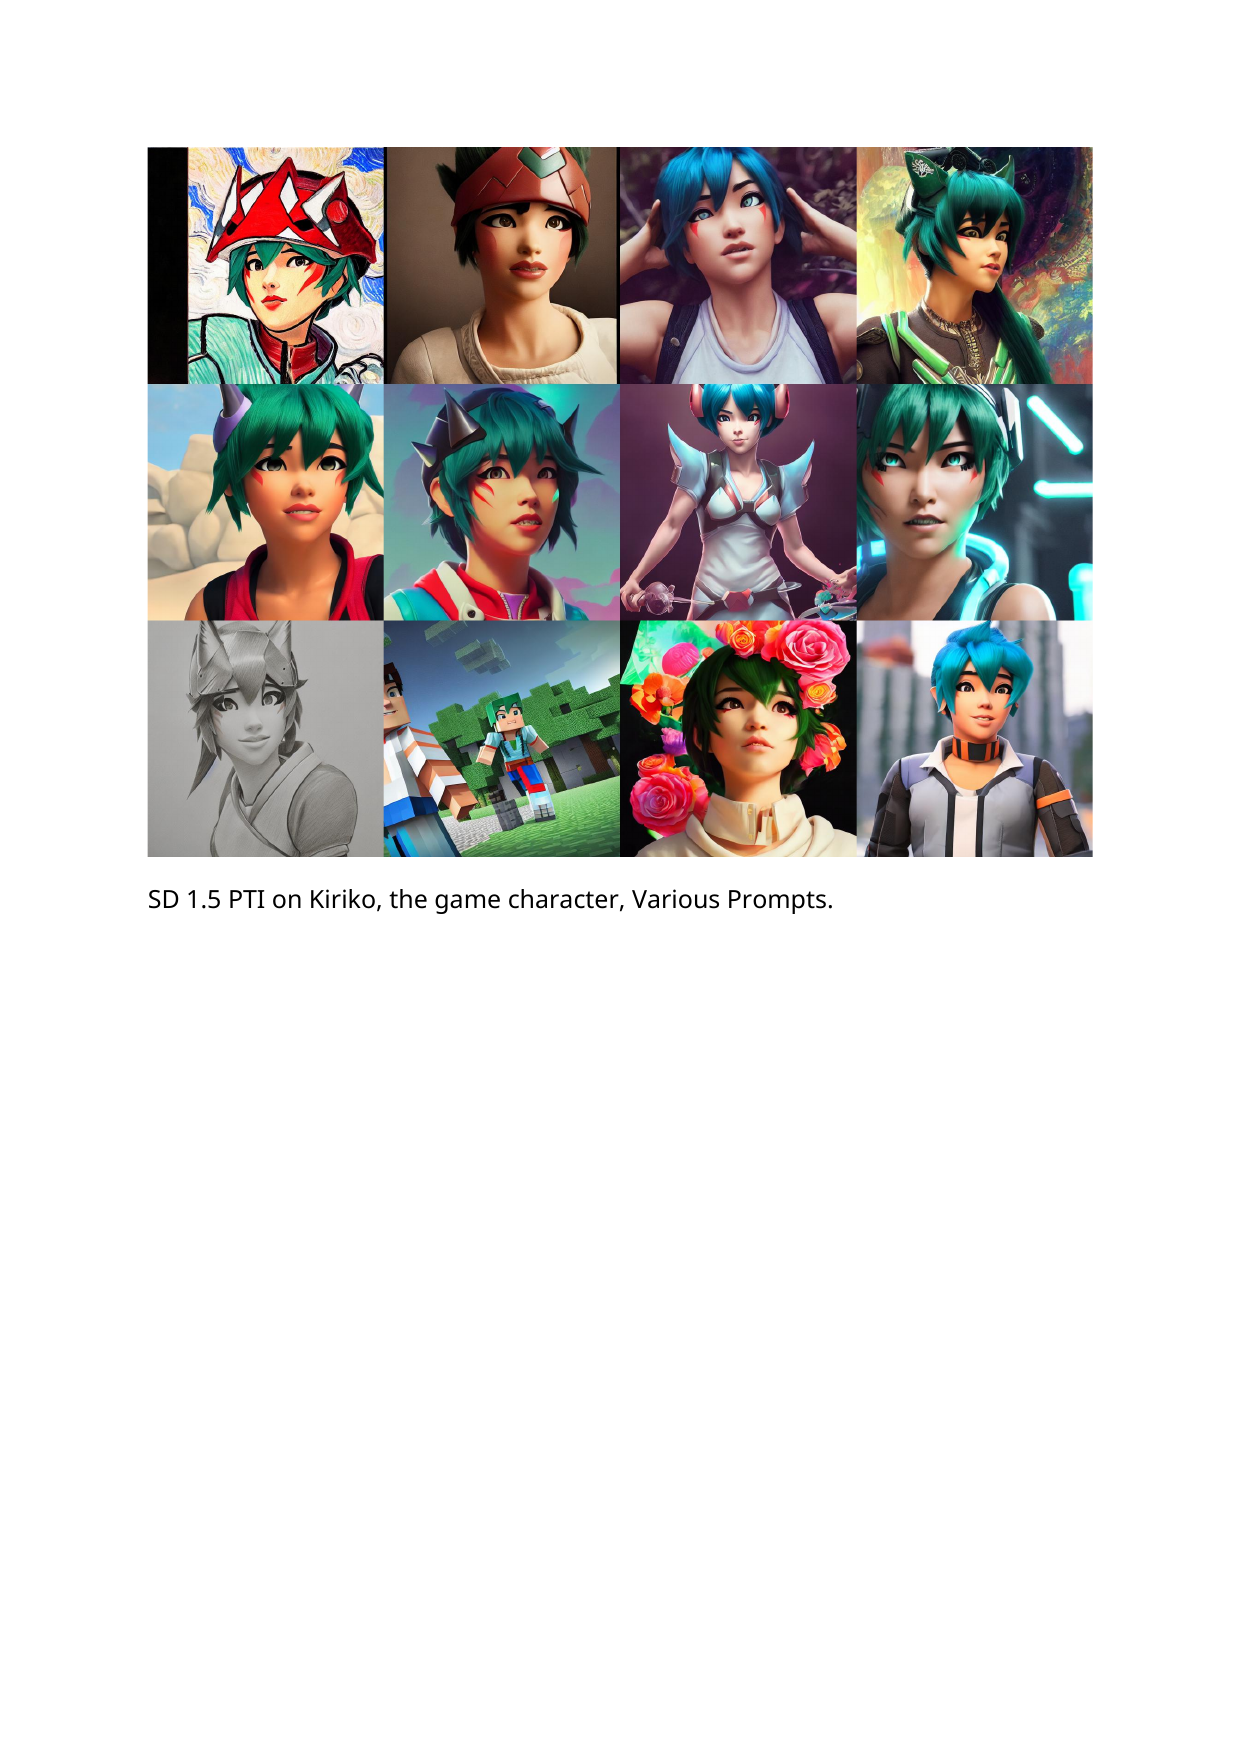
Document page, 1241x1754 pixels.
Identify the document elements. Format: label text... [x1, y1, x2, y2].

text SD 1.5 PTI on Kiriko, the game character, Various Prompts. [148, 881, 1093, 915]
